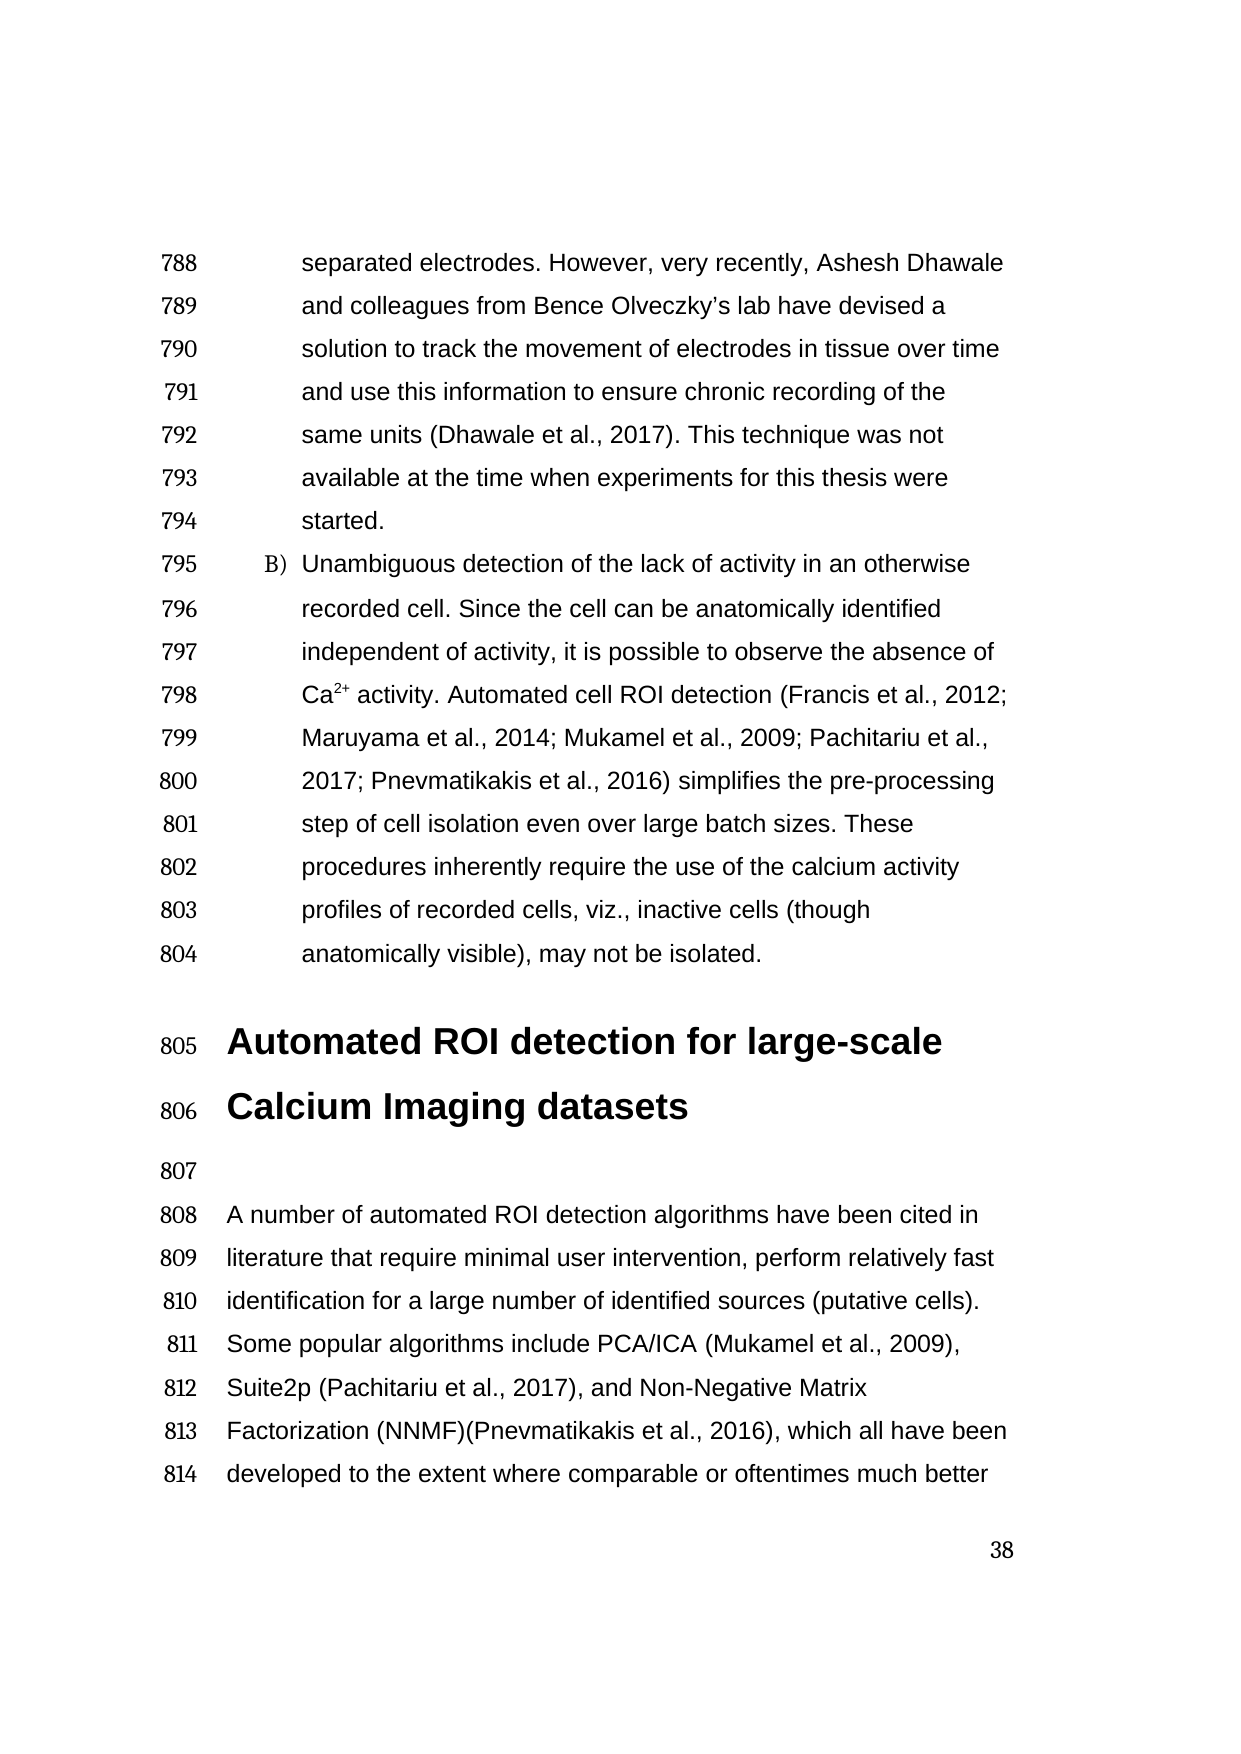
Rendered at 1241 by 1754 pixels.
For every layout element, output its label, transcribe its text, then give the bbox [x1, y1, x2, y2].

text A number of automated ROI detection algorithms have been cited in literature that require minimal user intervention, perform relatively fast identification for a large number of identified sources (putative cells). Some popular algorithms include PCA/ICA (Mukamel et al., 2009)⁠, Suite2p (Pachitariu et al., 2017)⁠, and Non-Negative Matrix Factorization (NNMF)(Pnevmatikakis et al., 2016)⁠, which all have been developed to the extent where comparable or oftentimes much better [226, 1200, 1014, 1487]
list separated electrodes. However, very recently, Ashesh Dhawale and colleagues from Bence Olveczky’s lab have devised a solution to track the movement of electrodes in tissue over time and use this information to ensure chronic recording of the same units (Dhawale et al., 2017). This technique was not available at the time when experiments for this thesis were started. [264, 248, 1014, 535]
list Unambiguous detection of the lack of activity in an otherwise recorded cell. Since the cell can be anatomically identified independent of activity, it is possible to observe the absence of Ca2+ activity. Automated cell ROI detection (Francis et al., 2012; Maruyama et al., 2014; Mukamel et al., 2009; Pachitariu et al., 2017; Pnevmatikakis et al., 2016)⁠ simplifies the pre-processing step of cell isolation even over large batch sizes. These procedures inherently require the use of the calcium activity profiles of recorded cells, viz., inactive cells (though anatomically visible), may not be isolated. [264, 549, 1014, 967]
subtitle Automated ROI detection for large-scale Calcium Imaging datasets [226, 1019, 1014, 1127]
